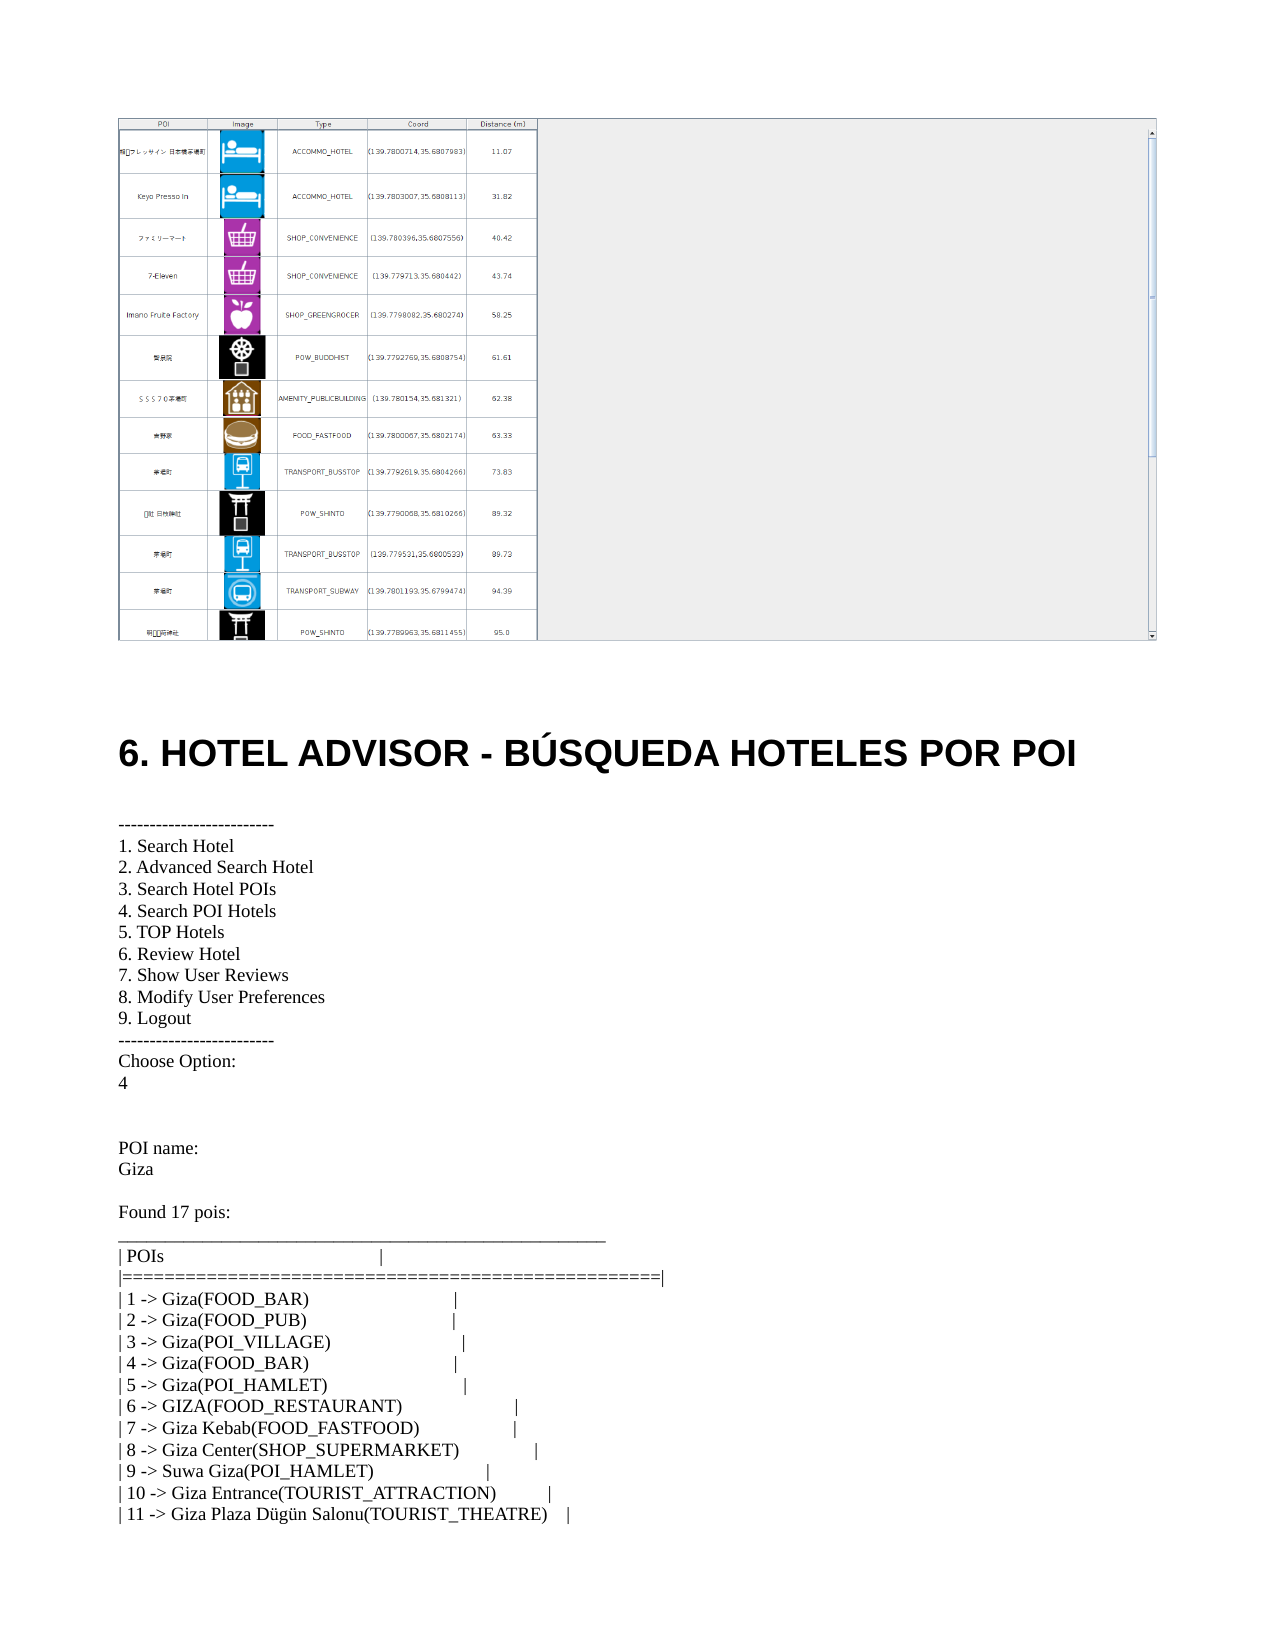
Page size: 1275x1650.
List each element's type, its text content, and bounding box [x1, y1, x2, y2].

text | POIs | [118, 1244, 1157, 1266]
text ------------------------- [118, 813, 1157, 835]
text | 3 -> Giza(POI_VILLAGE) | [118, 1331, 1157, 1352]
text Found 17 pois: [118, 1201, 1157, 1223]
text | 6 -> GIZA(FOOD_RESTAURANT) | [118, 1395, 1157, 1417]
text 4 [118, 1072, 1157, 1093]
text | 2 -> Giza(FOOD_PUB) | [118, 1309, 1157, 1331]
text 1. Search Hotel [118, 835, 1157, 856]
text ------------------------- [118, 1029, 1157, 1050]
text 6. Review Hotel [118, 943, 1157, 964]
text | 7 -> Giza Kebab(FOOD_FASTFOOD) | [118, 1417, 1157, 1438]
text 8. Modify User Preferences [118, 986, 1157, 1007]
text |===================================================| [118, 1266, 1157, 1288]
text | 11 -> Giza Plaza Dügün Salonu(TOURIST_THEATRE) | [118, 1503, 1157, 1525]
text 5. TOP Hotels [118, 921, 1157, 943]
text | 10 -> Giza Entrance(TOURIST_ATTRACTION) | [118, 1482, 1157, 1503]
text Giza [118, 1158, 1157, 1180]
text 2. Advanced Search Hotel [118, 856, 1157, 878]
subtitle 6. HOTEL ADVISOR - BÚSQUEDA HOTELES POR POI [118, 731, 1157, 774]
text 7. Show User Reviews [118, 964, 1157, 986]
text | 1 -> Giza(FOOD_BAR) | [118, 1288, 1157, 1309]
text POI name: [118, 1137, 1157, 1158]
text | 9 -> Suwa Giza(POI_HAMLET) | [118, 1460, 1157, 1482]
text | 4 -> Giza(FOOD_BAR) | [118, 1352, 1157, 1374]
picture [118, 118, 1157, 641]
text | 5 -> Giza(POI_HAMLET) | [118, 1374, 1157, 1395]
text 4. Search POI Hotels [118, 899, 1157, 921]
text 3. Search Hotel POIs [118, 878, 1157, 899]
text ____________________________________________________ [118, 1223, 1157, 1244]
text | 8 -> Giza Center(SHOP_SUPERMARKET) | [118, 1438, 1157, 1460]
text 9. Logout [118, 1007, 1157, 1029]
text Choose Option: [118, 1050, 1157, 1072]
